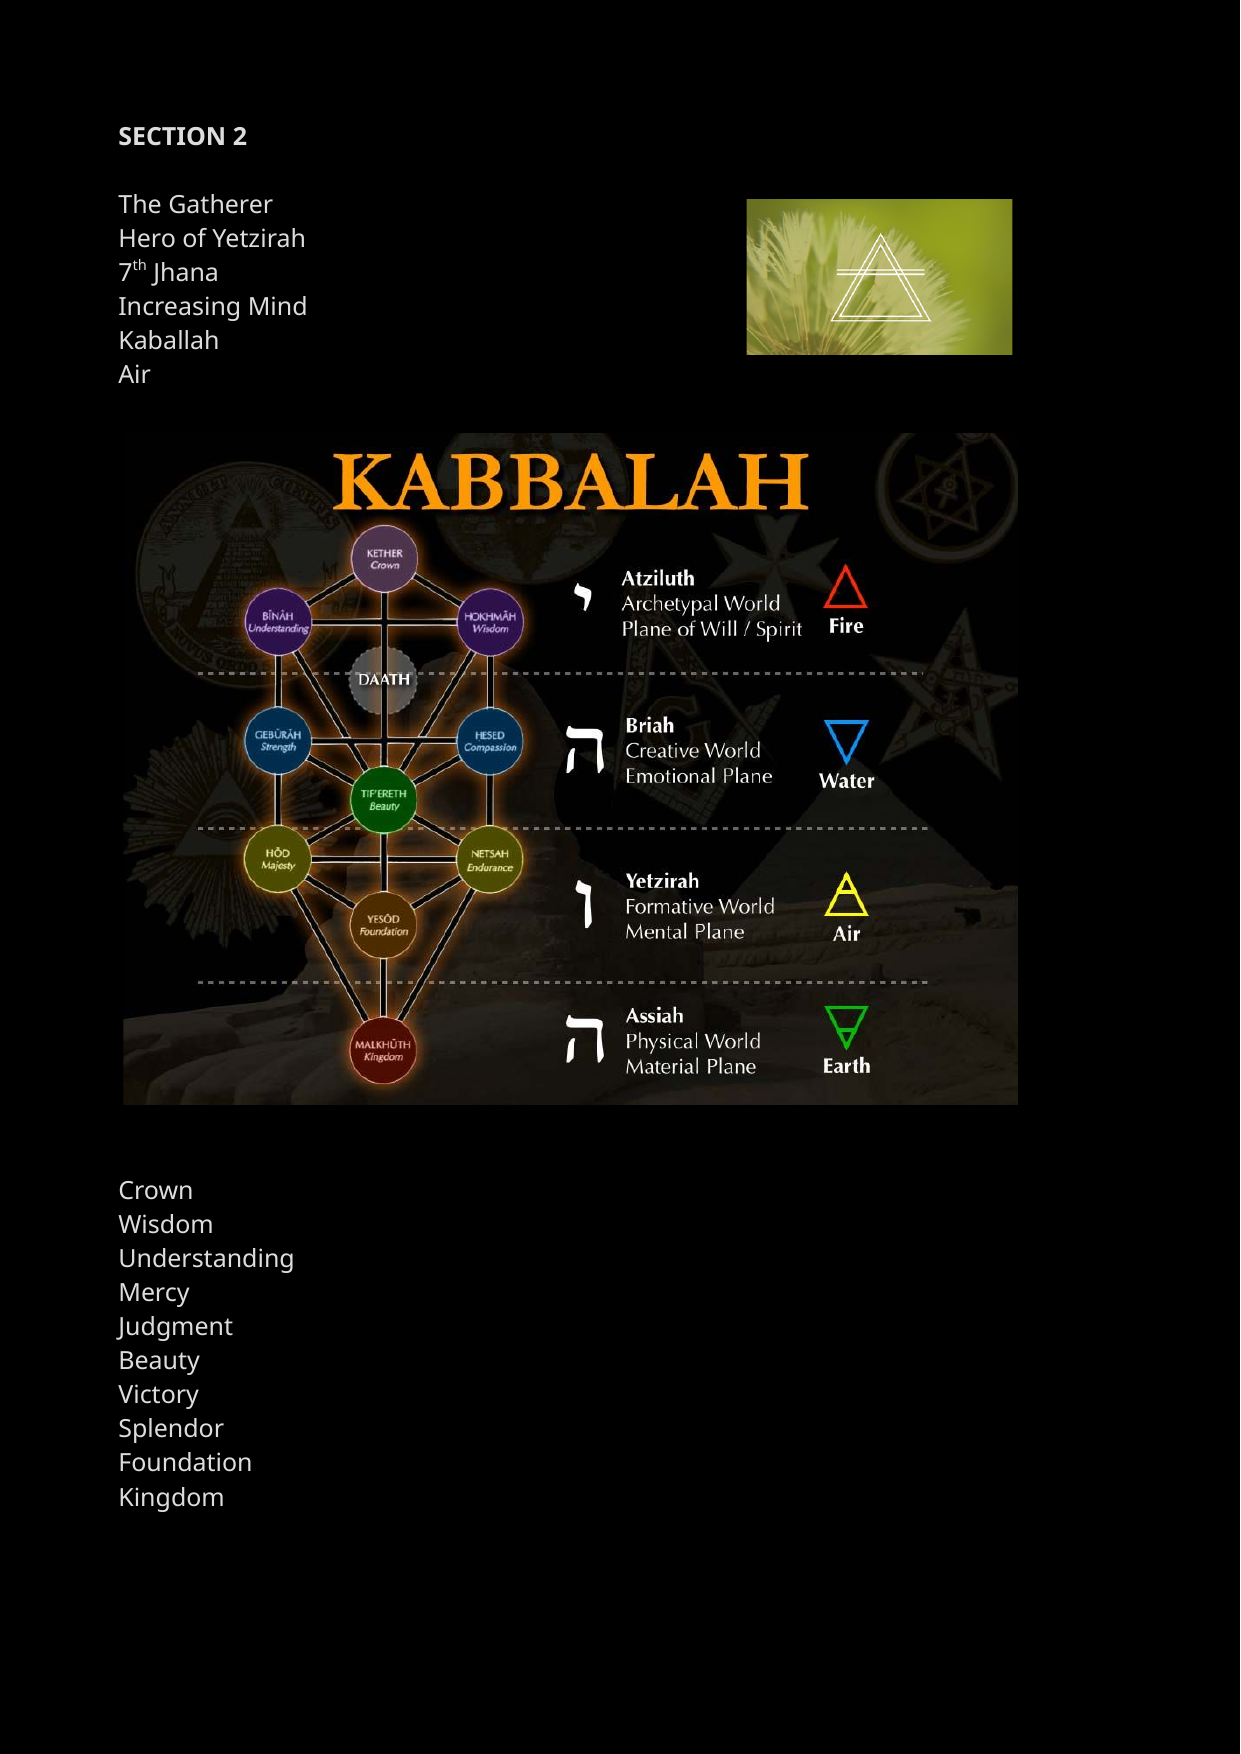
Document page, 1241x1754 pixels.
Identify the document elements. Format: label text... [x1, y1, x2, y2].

text Beauty [118, 1343, 1122, 1377]
text Judgment [118, 1309, 1122, 1343]
text Splendor [118, 1411, 1122, 1445]
text Understanding [118, 1241, 1122, 1275]
picture [746, 199, 1013, 355]
text The Gatherer [118, 186, 1122, 220]
text Mercy [118, 1275, 1122, 1309]
text Victory [118, 1377, 1122, 1411]
text [1013, 254, 1122, 288]
text Kingdom [118, 1479, 1122, 1513]
text Increasing Mind [118, 288, 746, 322]
text 7th Jhana [118, 254, 746, 288]
text [1013, 220, 1122, 254]
picture [123, 433, 1018, 1105]
text [1013, 288, 1122, 322]
text Hero of Yetzirah [118, 220, 746, 254]
text Wisdom [118, 1207, 1122, 1241]
text SECTION 2 [118, 118, 1122, 152]
text Kaballah [118, 322, 1122, 357]
text Crown [118, 1173, 1122, 1207]
text Foundation [118, 1445, 1122, 1479]
text Air [118, 357, 1122, 391]
